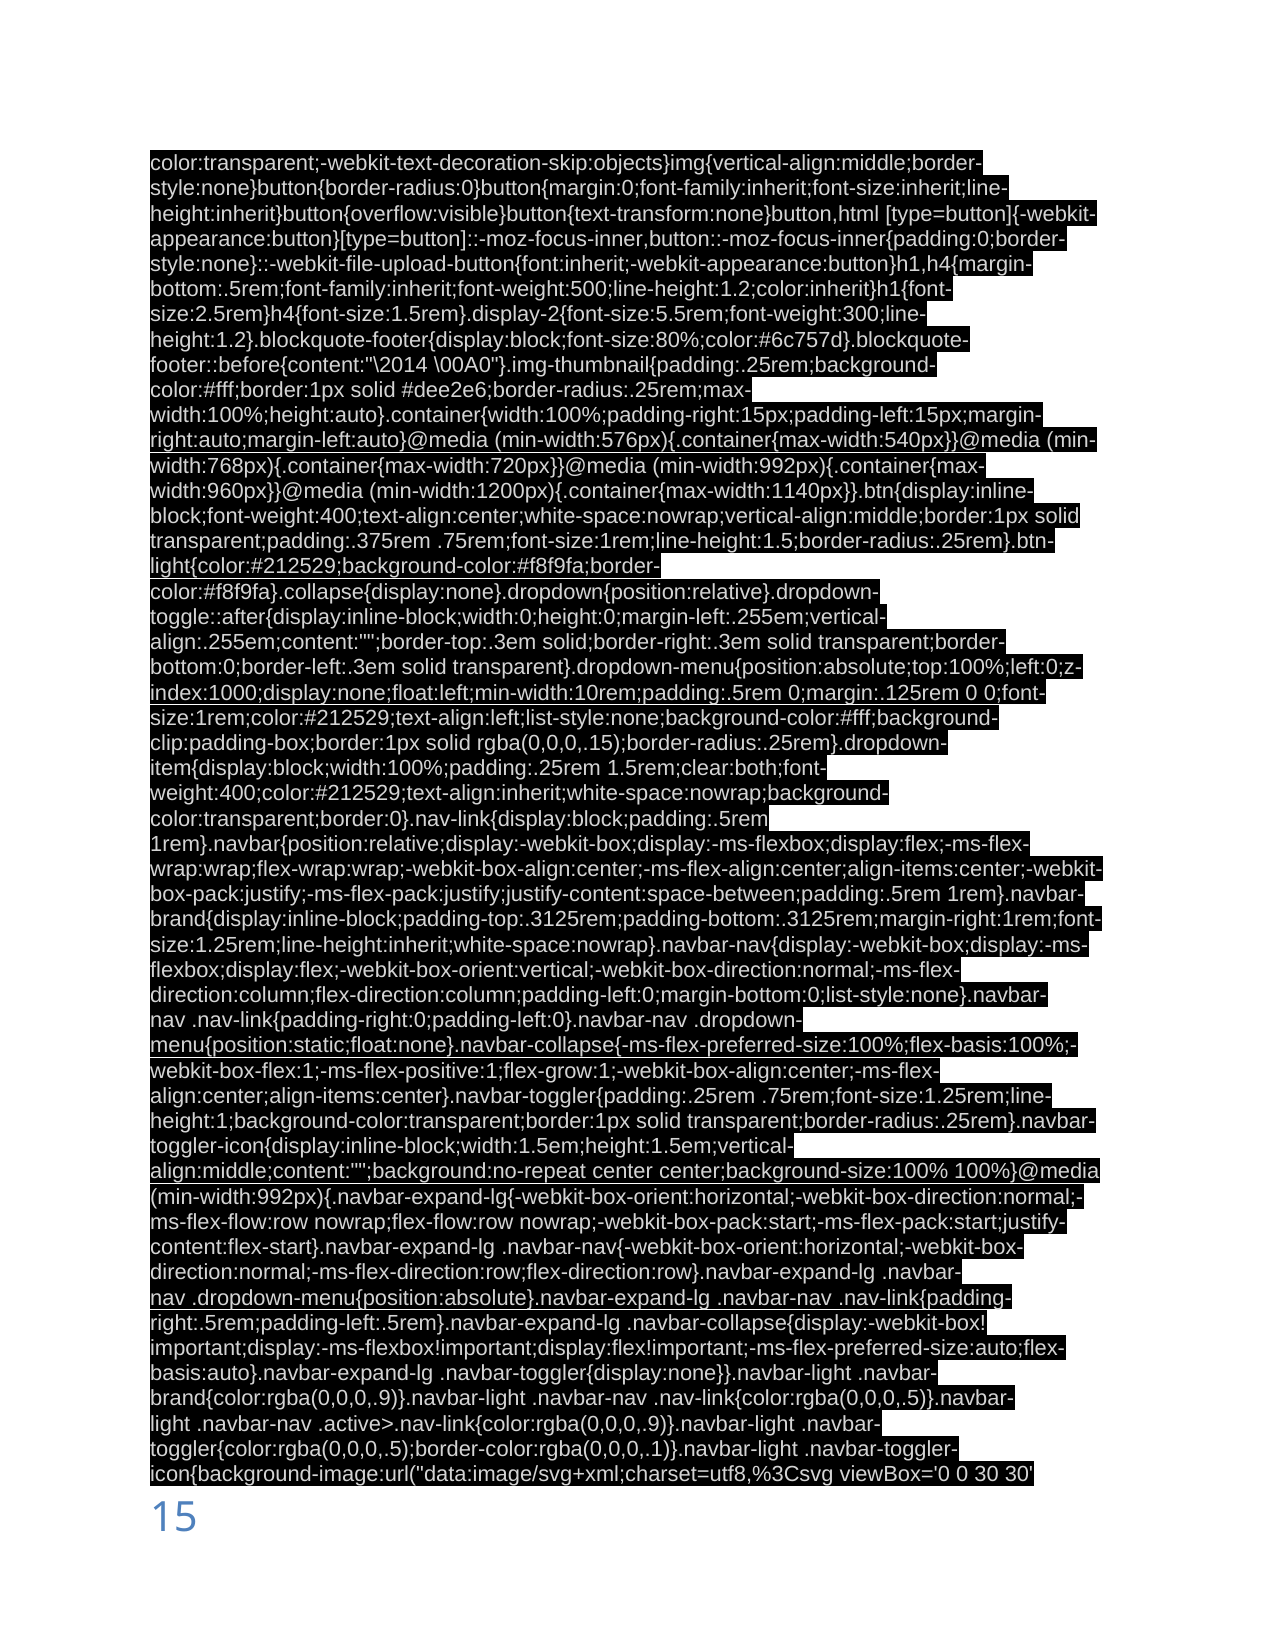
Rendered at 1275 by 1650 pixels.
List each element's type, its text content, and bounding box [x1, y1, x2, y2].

text color:transparent;-webkit-text-decoration-skip:objects}img{vertical-align:middle;border-style:none}button{border-radius:0}button{margin:0;font-family:inherit;font-size:inherit;line-height:inherit}button{overflow:visible}button{text-transform:none}button,html [type=button]{-webkit-appearance:button}[type=button]::-moz-focus-inner,button::-moz-focus-inner{padding:0;border-style:none}::-webkit-file-upload-button{font:inherit;-webkit-appearance:button}h1,h4{margin-bottom:.5rem;font-family:inherit;font-weight:500;line-height:1.2;color:inherit}h1{font-size:2.5rem}h4{font-size:1.5rem}.display-2{font-size:5.5rem;font-weight:300;line-height:1.2}.blockquote-footer{display:block;font-size:80%;color:#6c757d}.blockquote-footer::before{content:"\2014 \00A0"}.img-thumbnail{padding:.25rem;background-color:#fff;border:1px solid #dee2e6;border-radius:.25rem;max-width:100%;height:auto}.container{width:100%;padding-right:15px;padding-left:15px;margin-right:auto;margin-left:auto}@media (min-width:576px){.container{max-width:540px}}@media (min-width:768px){.container{max-width:720px}}@media (min-width:992px){.container{max-width:960px}}@media (min-width:1200px){.container{max-width:1140px}}.btn{display:inline-block;font-weight:400;text-align:center;white-space:nowrap;vertical-align:middle;border:1px solid transparent;padding:.375rem .75rem;font-size:1rem;line-height:1.5;border-radius:.25rem}.btn-light{color:#212529;background-color:#f8f9fa;border-color:#f8f9fa}.collapse{display:none}.dropdown{position:relative}.dropdown-toggle::after{display:inline-block;width:0;height:0;margin-left:.255em;vertical-align:.255em;content:"";border-top:.3em solid;border-right:.3em solid transparent;border-bottom:0;border-left:.3em solid transparent}.dropdown-menu{position:absolute;top:100%;left:0;z-index:1000;display:none;float:left;min-width:10rem;padding:.5rem 0;margin:.125rem 0 0;font-size:1rem;color:#212529;text-align:left;list-style:none;background-color:#fff;background-clip:padding-box;border:1px solid rgba(0,0,0,.15);border-radius:.25rem}.dropdown-item{display:block;width:100%;padding:.25rem 1.5rem;clear:both;font-weight:400;color:#212529;text-align:inherit;white-space:nowrap;background-color:transparent;border:0}.nav-link{display:block;padding:.5rem 1rem}.navbar{position:relative;display:-webkit-box;display:-ms-flexbox;display:flex;-ms-flex-wrap:wrap;flex-wrap:wrap;-webkit-box-align:center;-ms-flex-align:center;align-items:center;-webkit-box-pack:justify;-ms-flex-pack:justify;justify-content:space-between;padding:.5rem 1rem}.navbar-brand{display:inline-block;padding-top:.3125rem;padding-bottom:.3125rem;margin-right:1rem;font-size:1.25rem;line-height:inherit;white-space:nowrap}.navbar-nav{display:-webkit-box;display:-ms-flexbox;display:flex;-webkit-box-orient:vertical;-webkit-box-direction:normal;-ms-flex-direction:column;flex-direction:column;padding-left:0;margin-bottom:0;list-style:none}.navbar-nav .nav-link{padding-right:0;padding-left:0}.navbar-nav .dropdown-menu{position:static;float:none}.navbar-collapse{-ms-flex-preferred-size:100%;flex-basis:100%;-webkit-box-flex:1;-ms-flex-positive:1;flex-grow:1;-webkit-box-align:center;-ms-flex-align:center;align-items:center}.navbar-toggler{padding:.25rem .75rem;font-size:1.25rem;line-height:1;background-color:transparent;border:1px solid transparent;border-radius:.25rem}.navbar-toggler-icon{display:inline-block;width:1.5em;height:1.5em;vertical-align:middle;content:"";background:no-repeat center center;background-size:100% 100%}@media (min-width:992px){.navbar-expand-lg{-webkit-box-orient:horizontal;-webkit-box-direction:normal;-ms-flex-flow:row nowrap;flex-flow:row nowrap;-webkit-box-pack:start;-ms-flex-pack:start;justify-content:flex-start}.navbar-expand-lg .navbar-nav{-webkit-box-orient:horizontal;-webkit-box-direction:normal;-ms-flex-direction:row;flex-direction:row}.navbar-expand-lg .navbar-nav .dropdown-menu{position:absolute}.navbar-expand-lg .navbar-nav .nav-link{padding-right:.5rem;padding-left:.5rem}.navbar-expand-lg .navbar-collapse{display:-webkit-box!important;display:-ms-flexbox!important;display:flex!important;-ms-flex-preferred-size:auto;flex-basis:auto}.navbar-expand-lg .navbar-toggler{display:none}}.navbar-light .navbar-brand{color:rgba(0,0,0,.9)}.navbar-light .navbar-nav .nav-link{color:rgba(0,0,0,.5)}.navbar-light .navbar-nav .active>.nav-link{color:rgba(0,0,0,.9)}.navbar-light .navbar-toggler{color:rgba(0,0,0,.5);border-color:rgba(0,0,0,.1)}.navbar-light .navbar-toggler-icon{background-image:url("data:image/svg+xml;charset=utf8,%3Csvg viewBox='0 0 30 30' [150, 150, 1109, 1486]
